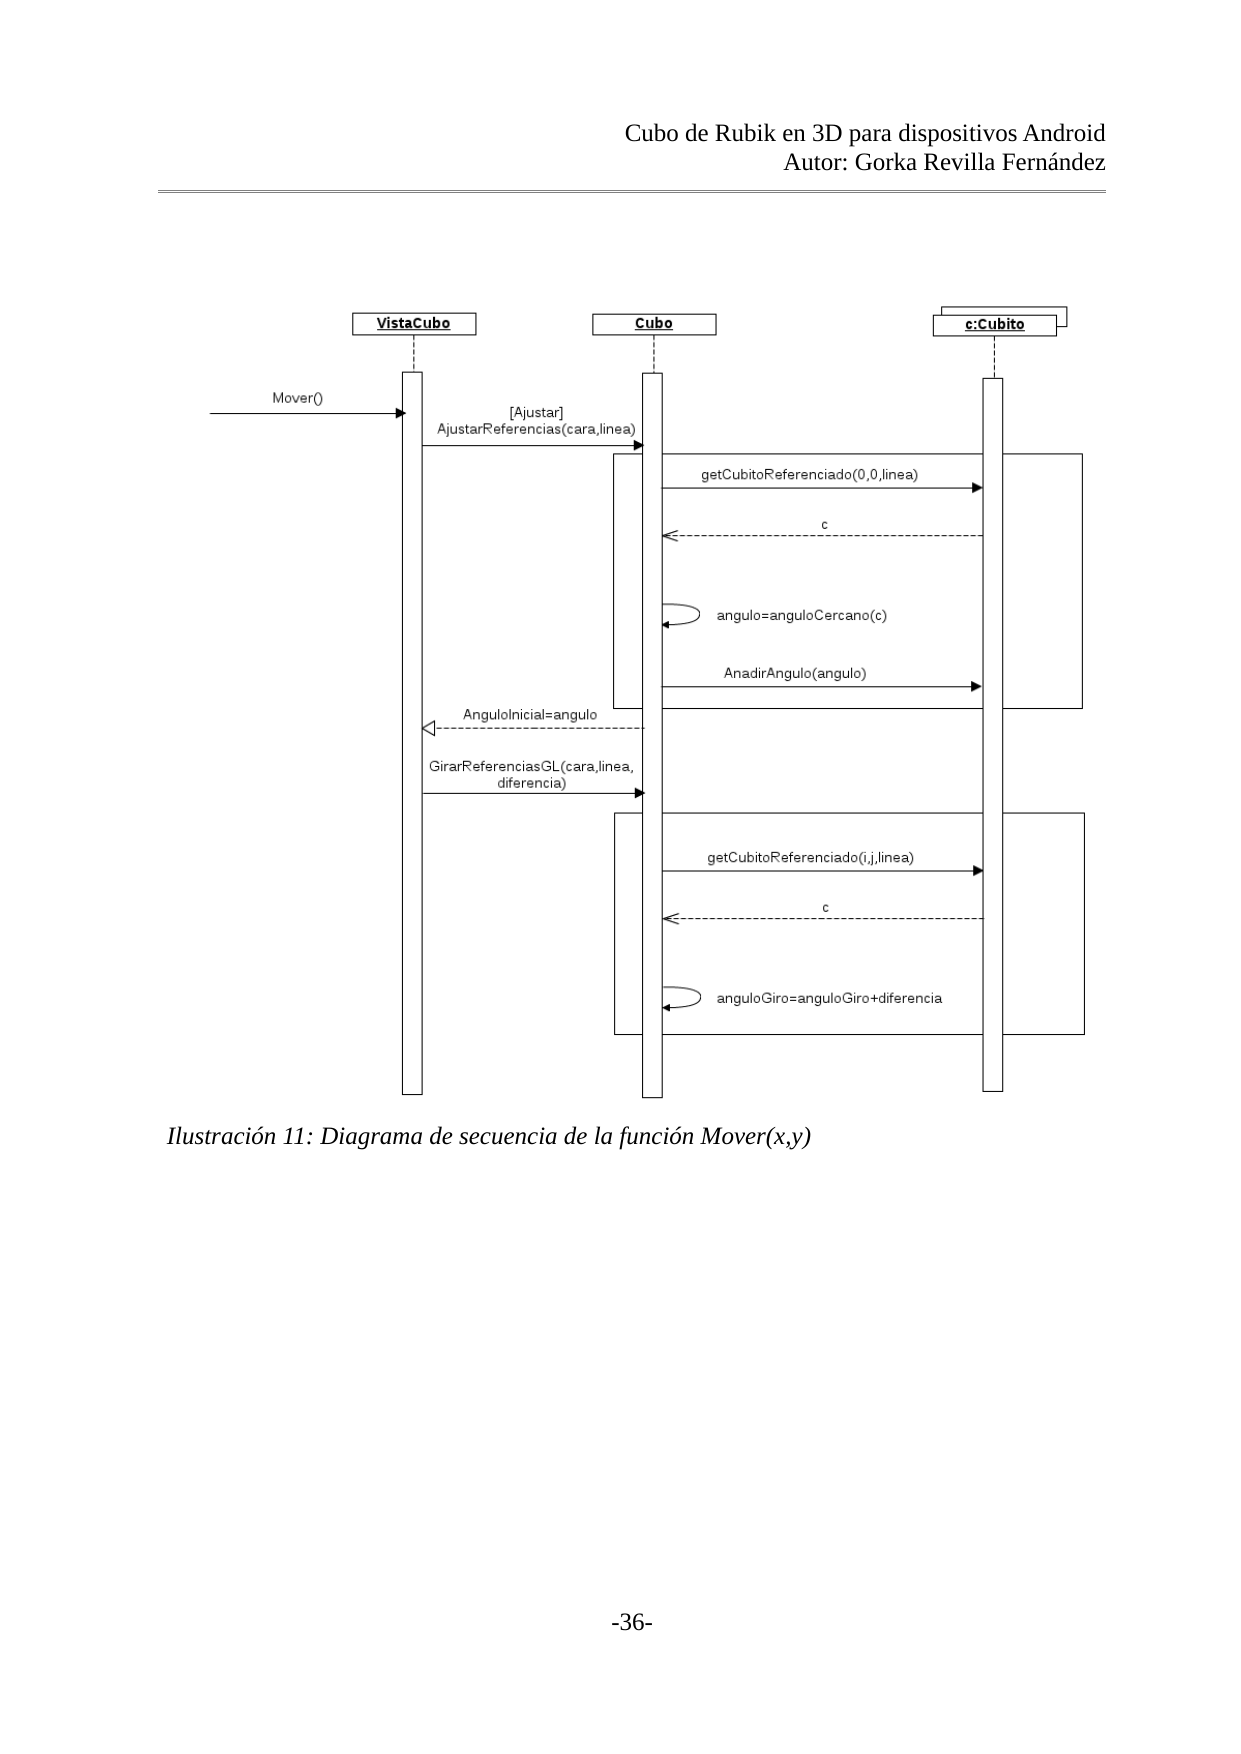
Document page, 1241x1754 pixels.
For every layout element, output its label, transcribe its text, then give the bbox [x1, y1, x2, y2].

text Ilustración 11: Diagrama de secuencia de la función Mover(x,y) [167, 234, 1133, 1150]
picture [166, 234, 1115, 1122]
